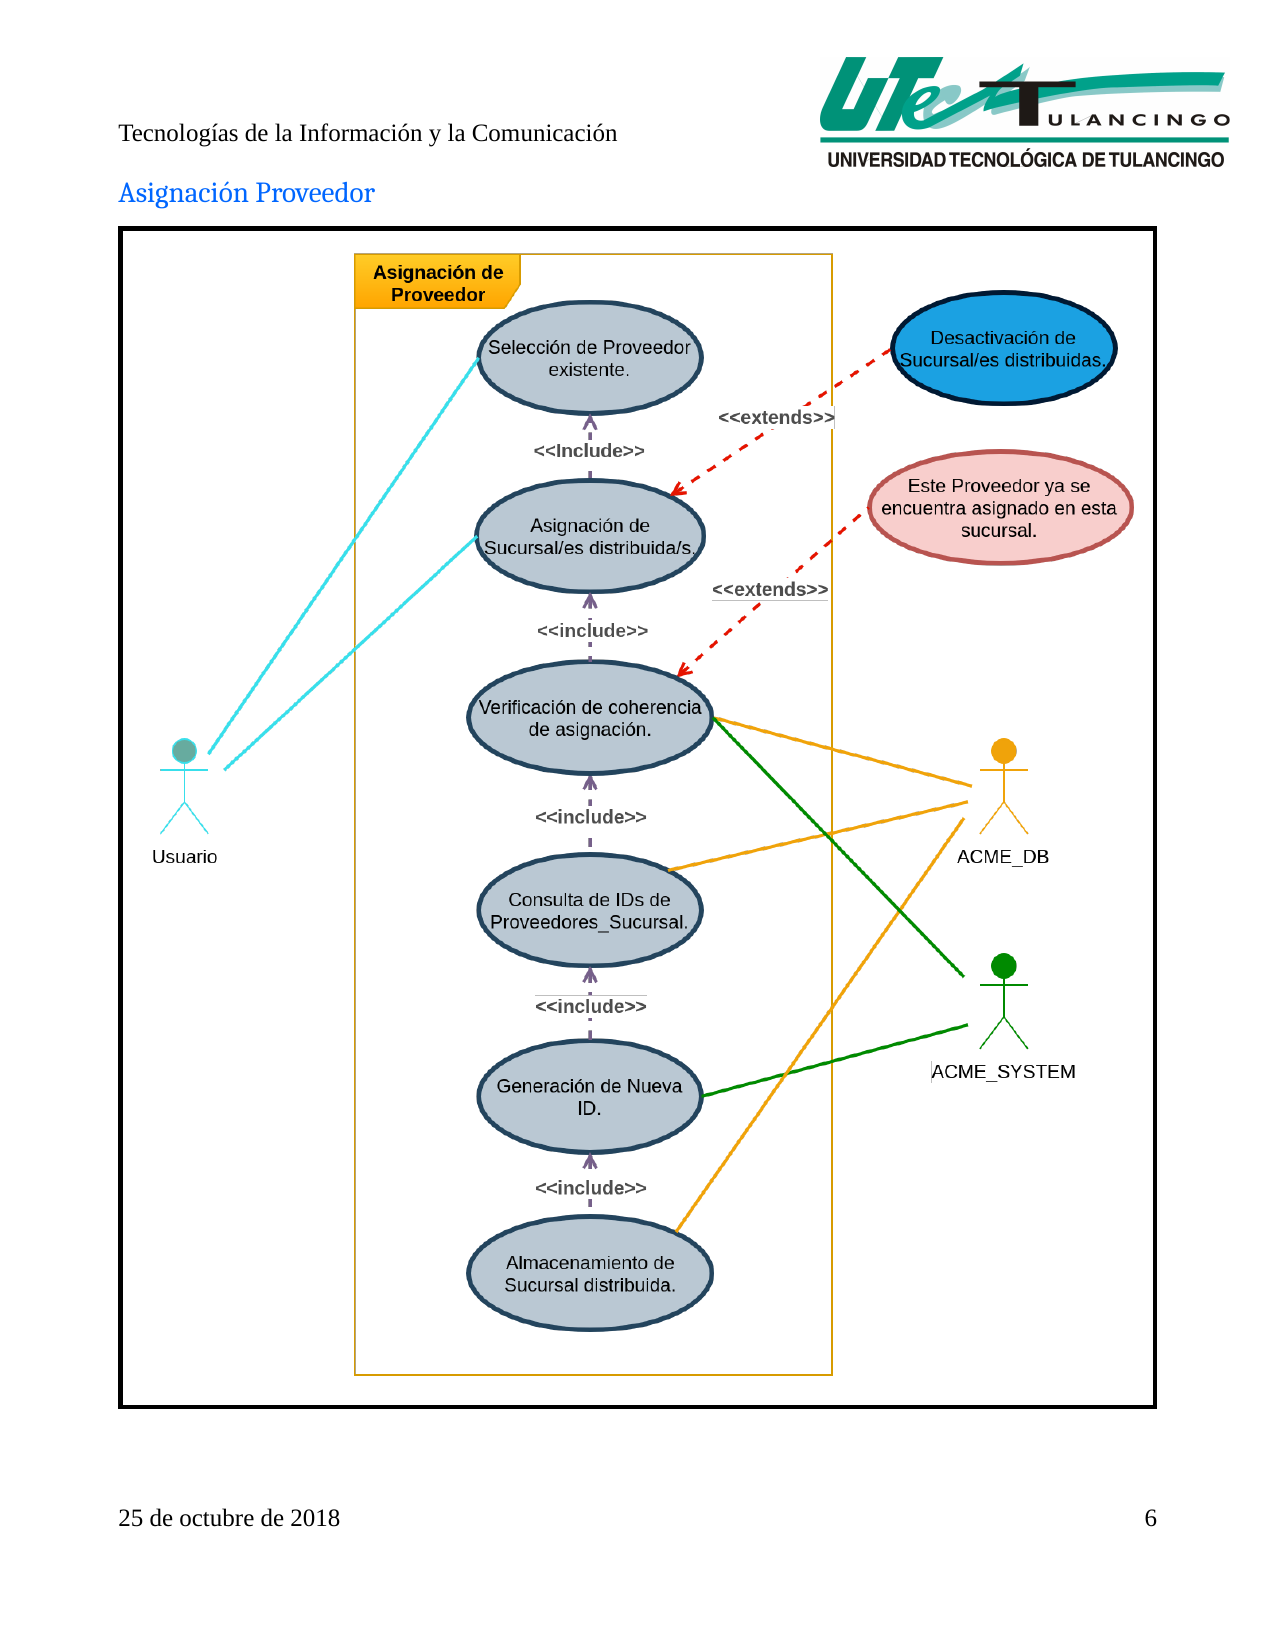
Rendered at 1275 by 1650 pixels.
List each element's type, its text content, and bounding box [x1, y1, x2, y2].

text Asignación Proveedor [118, 176, 1157, 210]
picture [118, 226, 1157, 1409]
picture [820, 57, 1230, 167]
